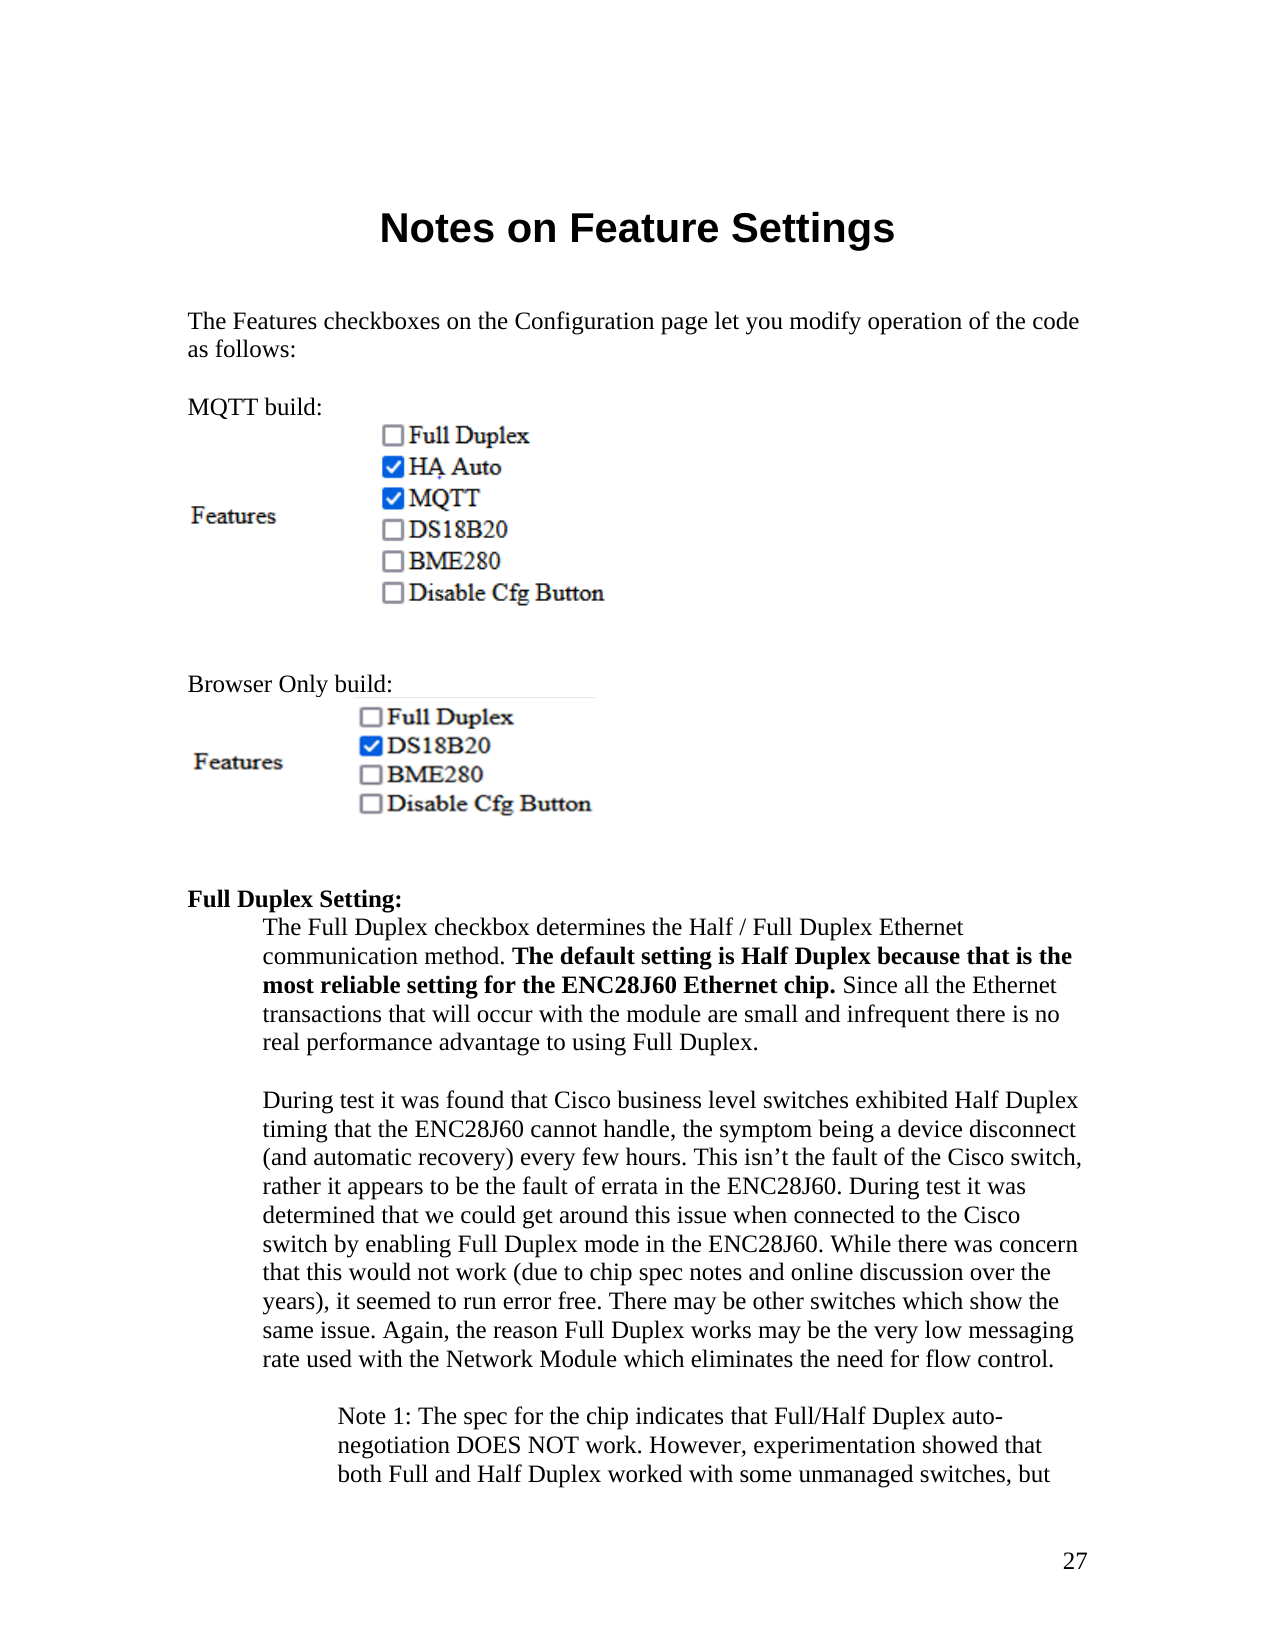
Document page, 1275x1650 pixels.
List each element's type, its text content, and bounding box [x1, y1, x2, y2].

text The Full Duplex checkbox determines the Half / Full Duplex Ethernet communication method. The default setting is Half Duplex because that is the most reliable setting for the ENC28J60 Ethernet chip. Since all the Ethernet transactions that will occur with the module are small and infrequent there is no real performance advantage to using Full Duplex. [262, 912, 1087, 1056]
text The Features checkboxes on the Configuration page let you modify operation of the code as follows: [187, 306, 1087, 363]
text MQTT build: [187, 392, 1087, 421]
text Note 1: The spec for the chip indicates that Full/Half Duplex auto-negotiation DOES NOT work. However, experimentation showed that both Full and Half Duplex worked with some unmanaged switches, but [337, 1401, 1087, 1487]
subtitle Notes on Feature Settings [187, 204, 1087, 252]
text Full Duplex Setting: [187, 884, 1087, 912]
text Browser Only build: [187, 669, 1087, 698]
picture [187, 697, 600, 826]
text During test it was found that Cisco business level switches exhibited Half Duplex timing that the ENC28J60 cannot handle, the symptom being a device disconnect (and automatic recovery) every few hours. This isn’t the fault of the Cisco switch, rather it appears to be the fault of errata in the ENC28J60. During test it was determined that we could get around this issue when connected to the Cisco switch by enabling Full Duplex mode in the ENC28J60. While there was concern that this would not work (due to chip spec notes and online discussion over the years), it seemed to run error free. There may be other switches which show the same issue. Again, the reason Full Duplex works may be the very low messaging rate used with the Network Module which eliminates the need for flow control. [262, 1085, 1087, 1372]
picture [187, 421, 614, 612]
